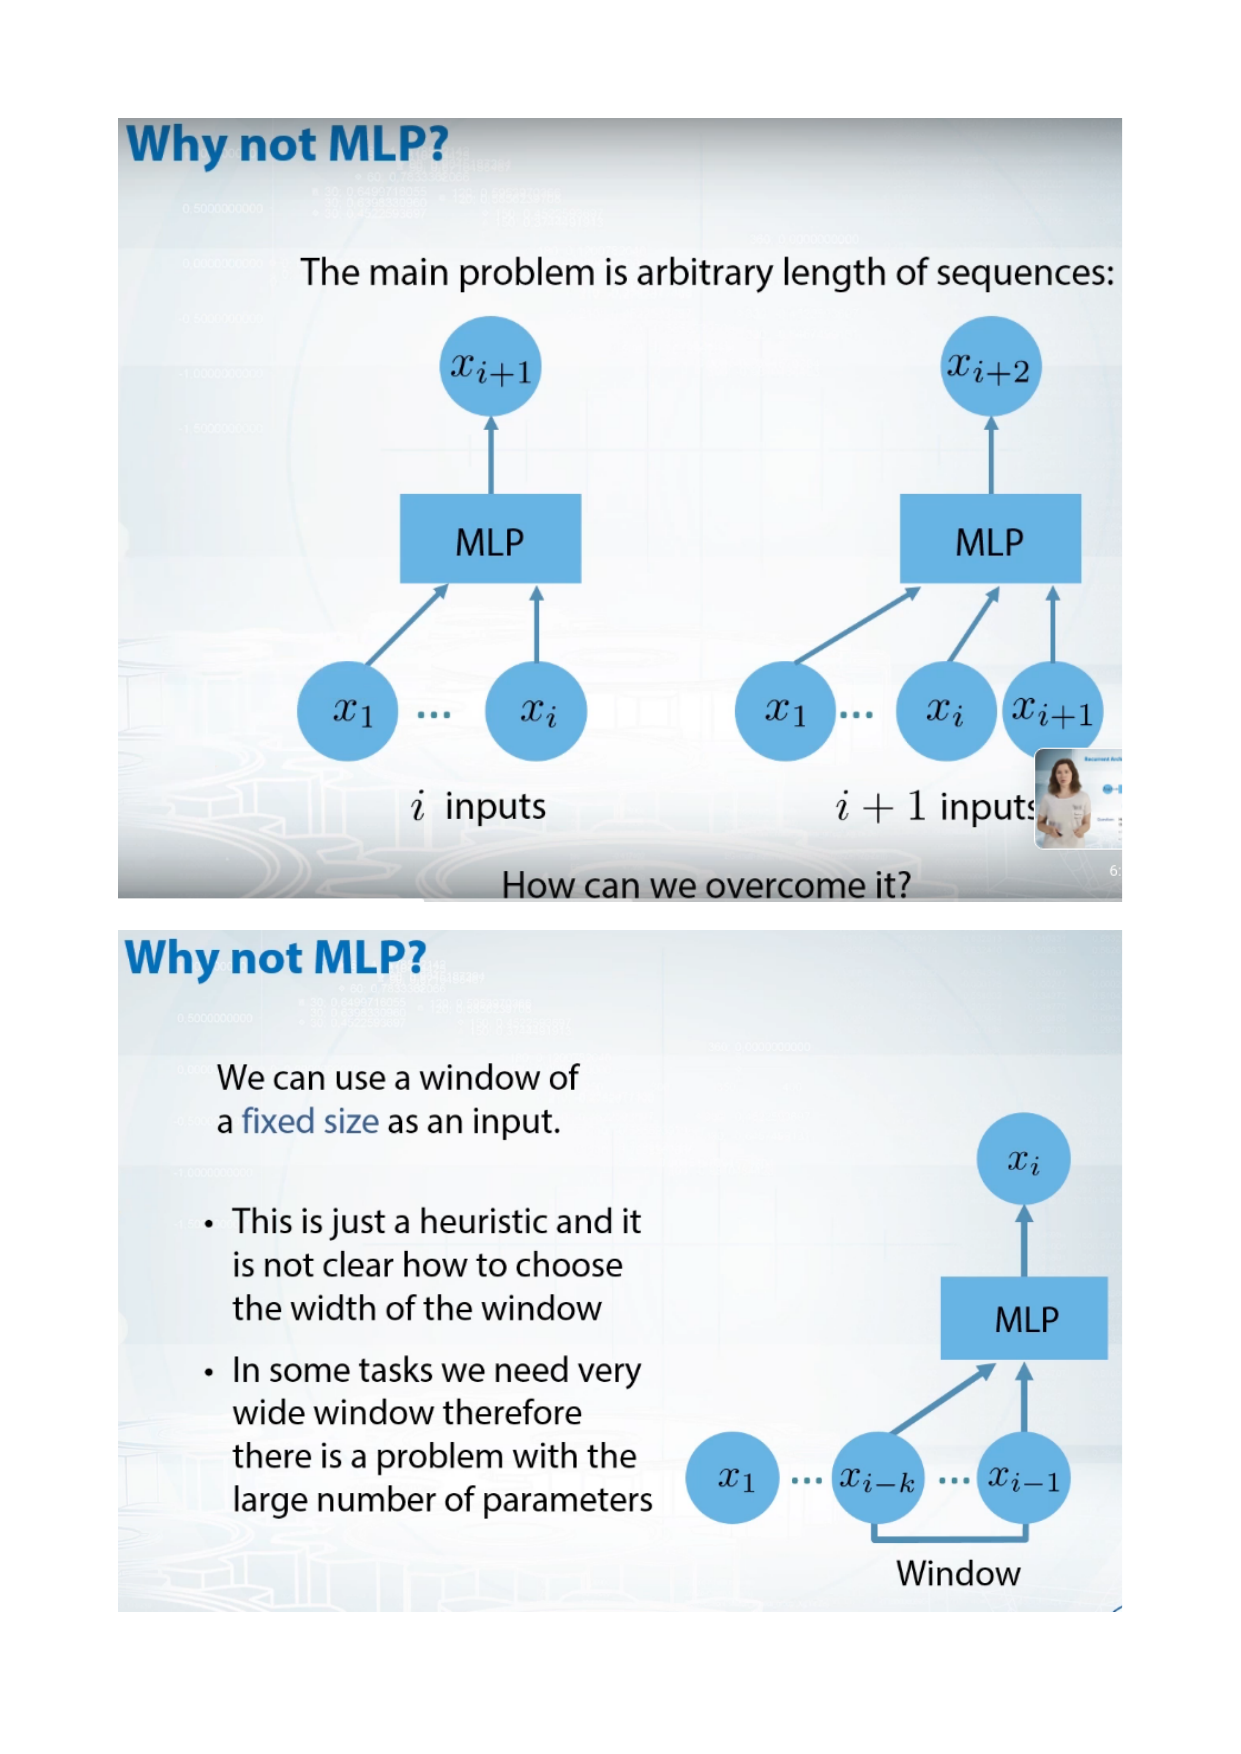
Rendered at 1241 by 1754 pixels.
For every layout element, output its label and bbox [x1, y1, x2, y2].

picture [118, 118, 1123, 902]
picture [118, 930, 1123, 1612]
